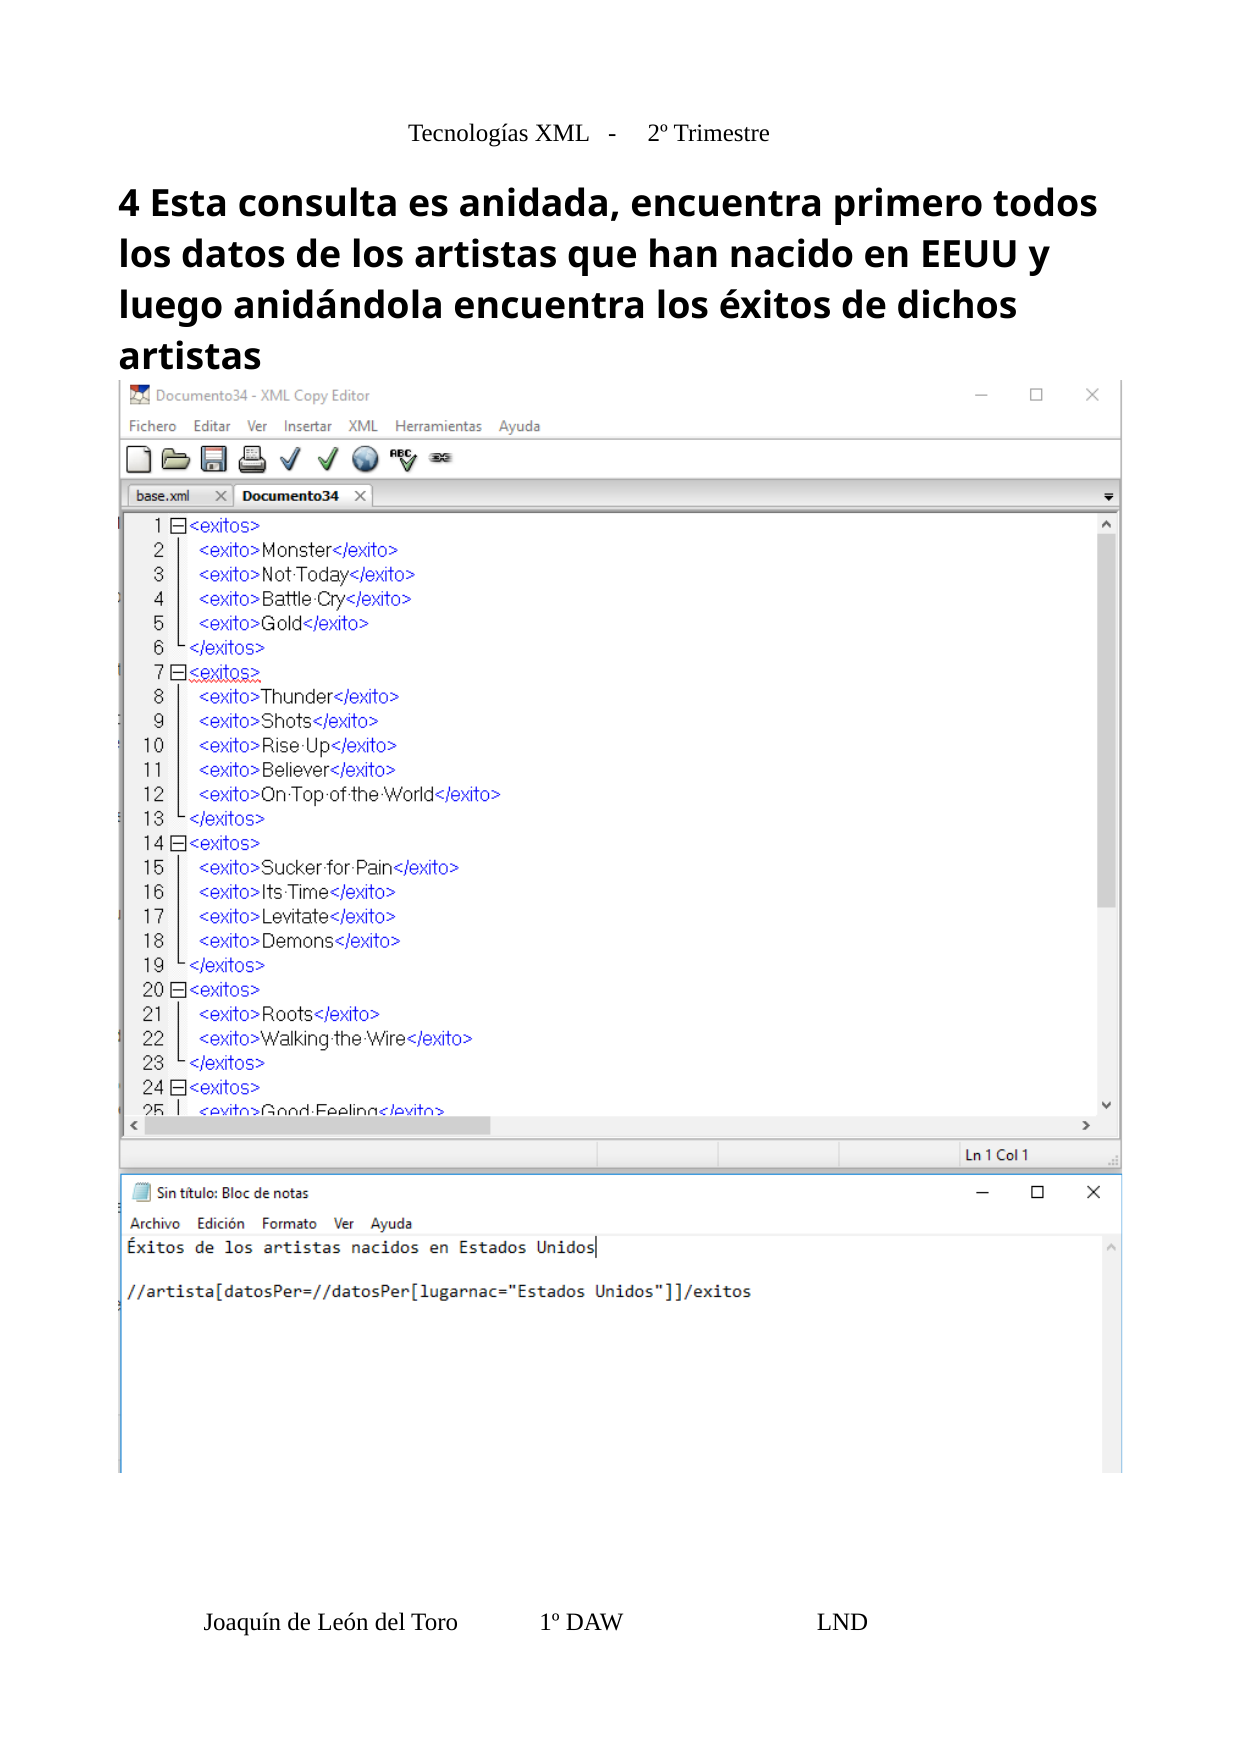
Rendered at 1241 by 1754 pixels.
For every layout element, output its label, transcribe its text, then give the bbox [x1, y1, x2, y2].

text 4 Esta consulta es anidada, encuentra primero todos los datos de los artistas que han nacido en EEUU y luego anidándola encuentra los éxitos de dichos artistas [118, 176, 1122, 380]
picture [118, 380, 1123, 1473]
